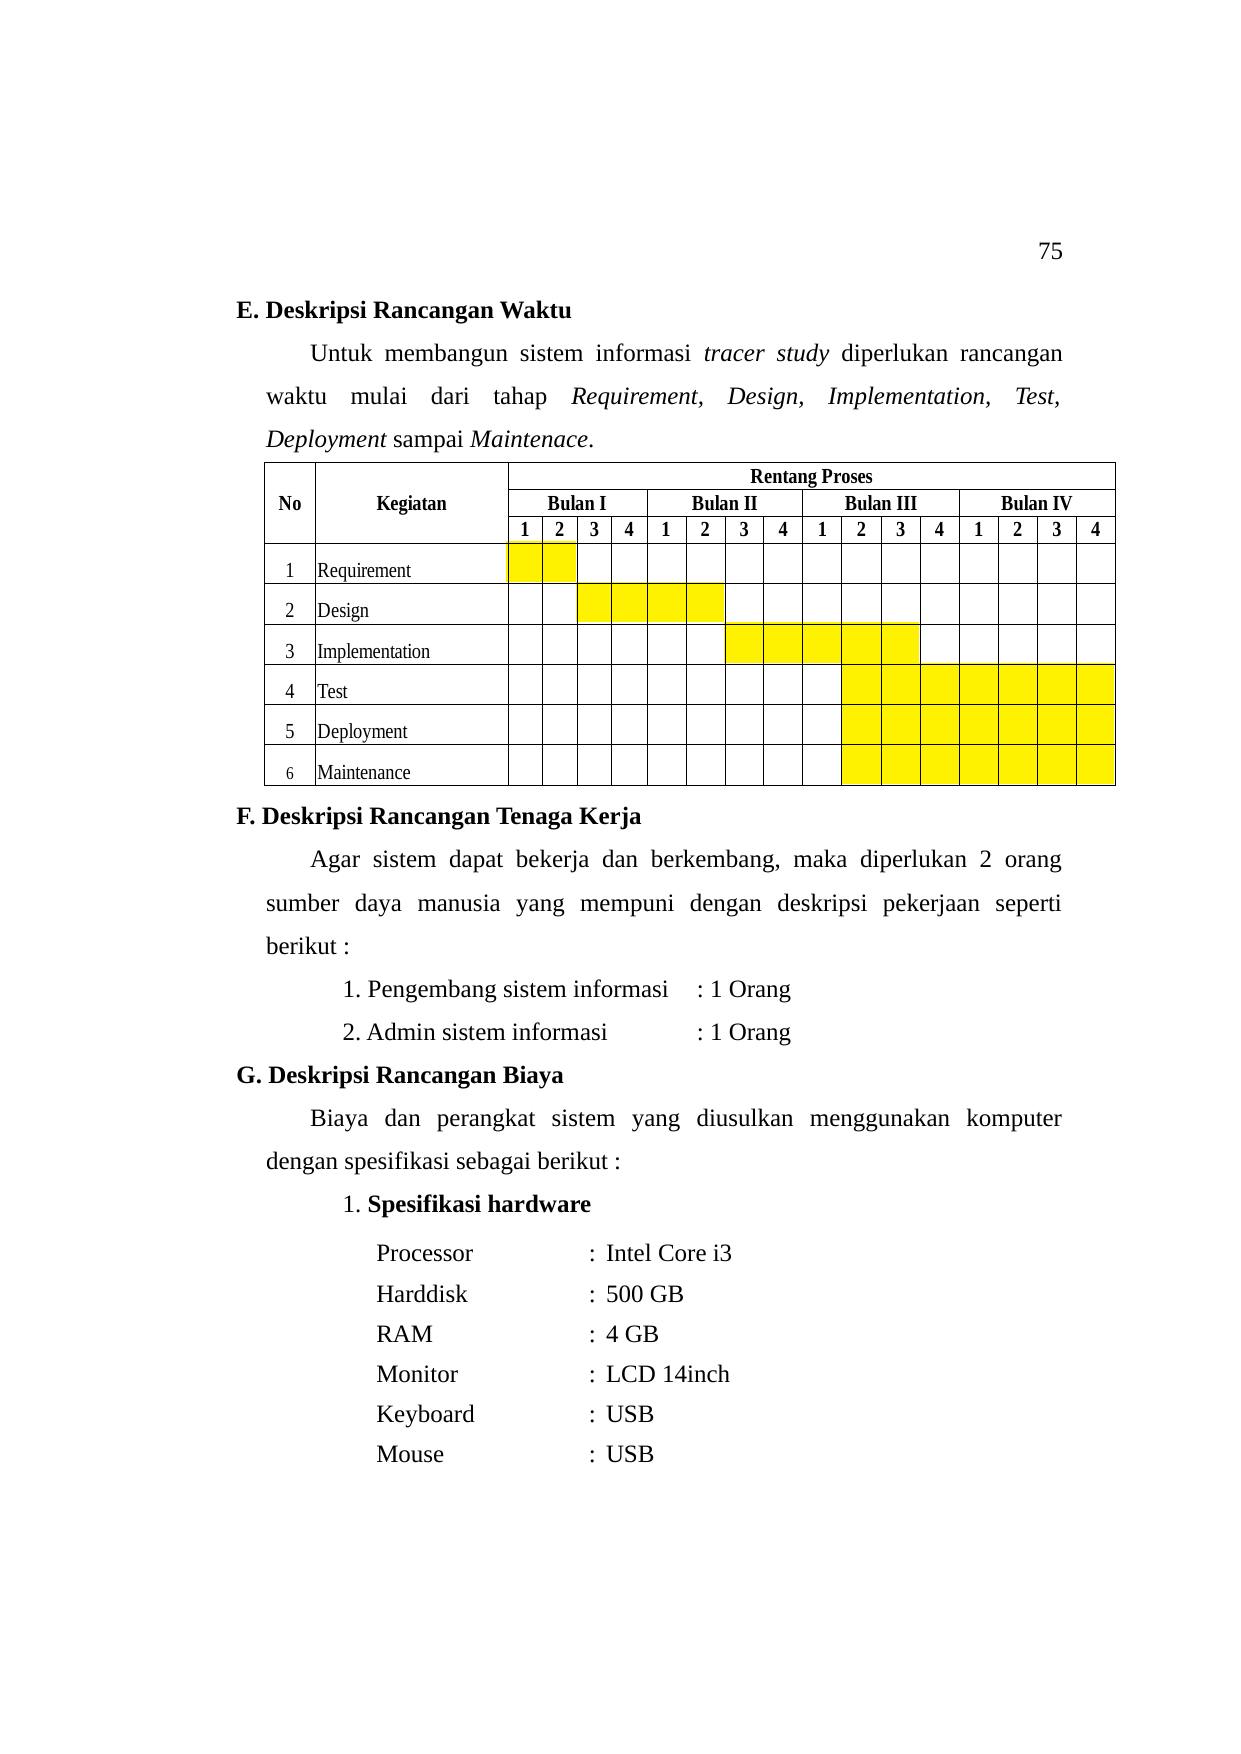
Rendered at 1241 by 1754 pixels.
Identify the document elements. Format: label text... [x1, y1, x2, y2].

table_cell Harddisk [370, 1273, 583, 1313]
table_cell Mouse [370, 1434, 583, 1474]
table_cell RAM [370, 1313, 583, 1353]
text 1. Spesifikasi hardware [342, 1189, 1063, 1218]
table_cell 4 GB [600, 1313, 902, 1353]
table_cell : [583, 1434, 600, 1474]
text F. Deskripsi Rancangan Tenaga Kerja [236, 468, 1063, 830]
list E. Deskripsi Rancangan Waktu [236, 295, 1063, 324]
table_cell USB [600, 1394, 902, 1434]
table_cell : [583, 1313, 600, 1353]
table_cell : [583, 1273, 600, 1313]
text Biaya dan perangkat sistem yang diusulkan menggunakan komputer dengan spesifikasi sebagai berikut : [266, 1103, 1063, 1175]
table_cell USB [600, 1434, 902, 1474]
text G. Deskripsi Rancangan Biaya [236, 1060, 1063, 1089]
table_header Processor [370, 1233, 583, 1273]
table_cell 500 GB [600, 1273, 902, 1313]
text Agar sistem dapat bekerja dan berkembang, maka diperlukan 2 orang sumber daya manusia yang mempuni dengan deskripsi pekerjaan seperti berikut : [266, 844, 1063, 959]
table_header : [583, 1233, 600, 1273]
text 2. Admin sistem informasi : 1 Orang [342, 1017, 1063, 1046]
text 1. Pengembang sistem informasi : 1 Orang [342, 974, 1063, 1003]
table_cell LCD 14inch [600, 1353, 902, 1393]
text Untuk membangun sistem informasi tracer study diperlukan rancangan waktu mulai dari tahap Requirement, Design, Implementation, Test, Deployment sampai Maintenace. [266, 338, 1063, 453]
table_cell Monitor [370, 1353, 583, 1393]
table_cell : [583, 1353, 600, 1393]
table_cell : [583, 1394, 600, 1434]
table_header Intel Core i3 [600, 1233, 902, 1273]
table_cell Keyboard [370, 1394, 583, 1434]
